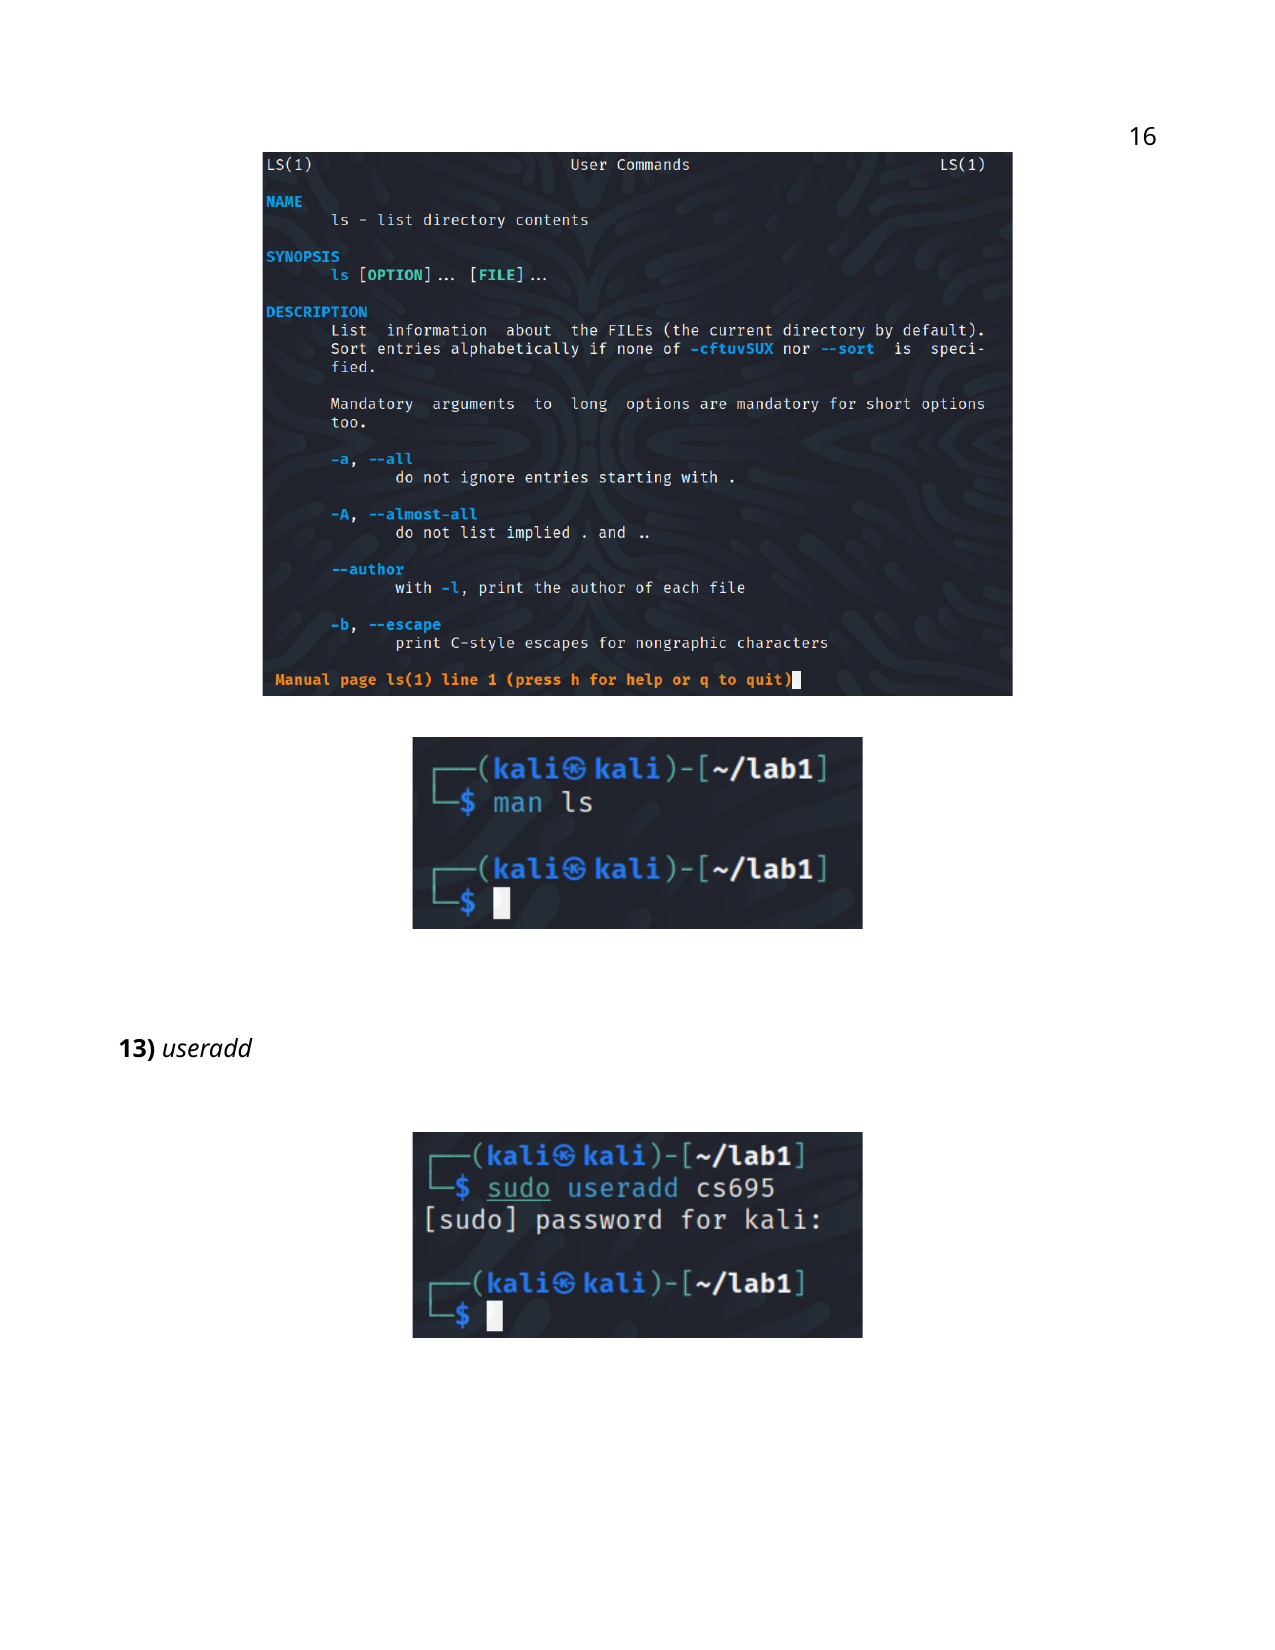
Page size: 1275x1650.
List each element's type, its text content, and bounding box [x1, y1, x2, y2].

picture [262, 152, 1013, 696]
picture [412, 1132, 863, 1338]
text 13) useradd [118, 1030, 1157, 1064]
picture [412, 737, 863, 929]
